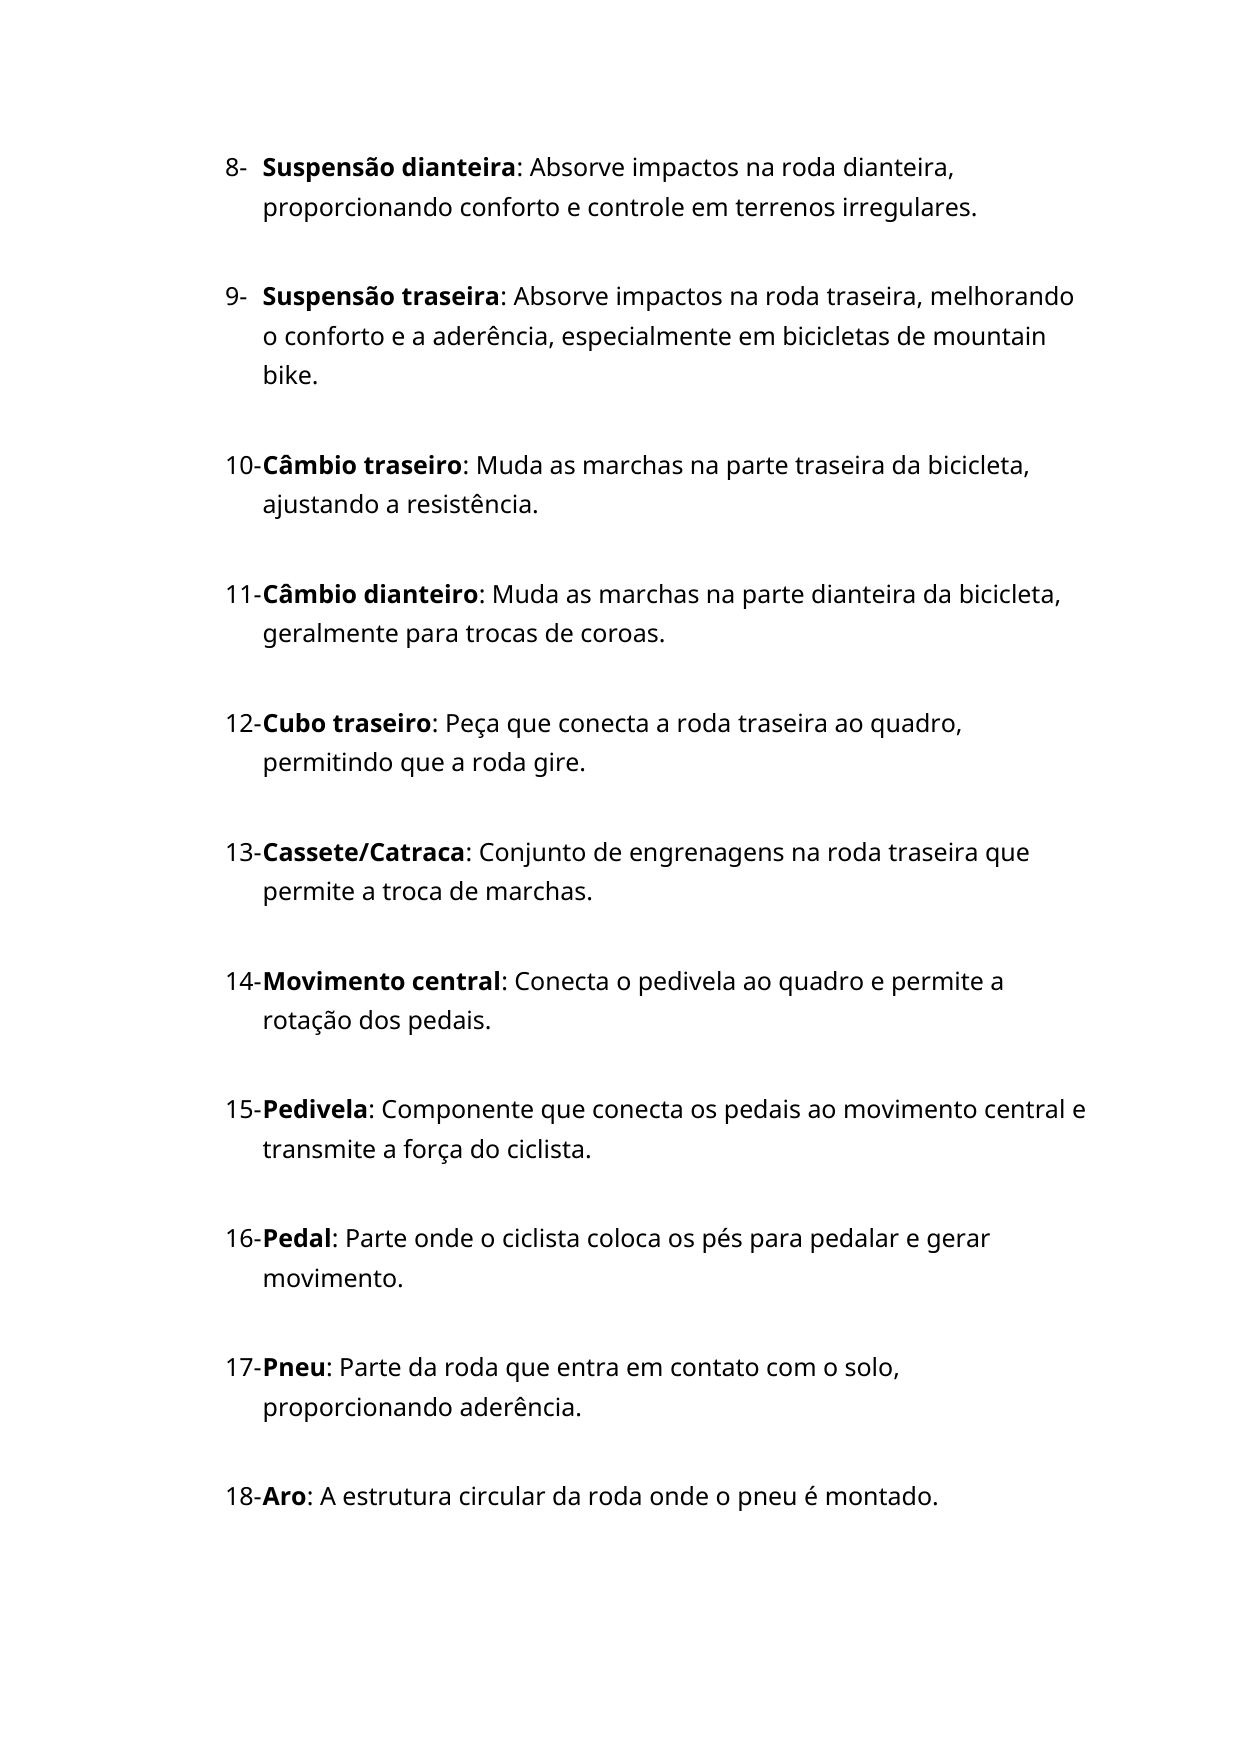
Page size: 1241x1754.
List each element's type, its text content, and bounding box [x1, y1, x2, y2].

list Pneu: Parte da roda que entra em contato com o solo, proporcionando aderência. [225, 1350, 1090, 1424]
list Suspensão dianteira: Absorve impactos na roda dianteira, proporcionando conforto e controle em terrenos irregulares. [225, 150, 1090, 223]
list Movimento central: Conecta o pedivela ao quadro e permite a rotação dos pedais. [225, 963, 1090, 1037]
list Pedivela: Componente que conecta os pedais ao movimento central e transmite a força do ciclista. [225, 1092, 1090, 1166]
list Pedal: Parte onde o ciclista coloca os pés para pedalar e gerar movimento. [225, 1221, 1090, 1295]
list Câmbio traseiro: Muda as marchas na parte traseira da bicicleta, ajustando a resistência. [225, 447, 1090, 521]
list Suspensão traseira: Absorve impactos na roda traseira, melhorando o conforto e a aderência, especialmente em bicicletas de mountain bike. [225, 279, 1090, 392]
list Cassete/Catraca: Conjunto de engrenagens na roda traseira que permite a troca de marchas. [225, 834, 1090, 908]
list Câmbio dianteiro: Muda as marchas na parte dianteira da bicicleta, geralmente para trocas de coroas. [225, 576, 1090, 650]
list Aro: A estrutura circular da roda onde o pneu é montado. [225, 1479, 1090, 1513]
list Cubo traseiro: Peça que conecta a roda traseira ao quadro, permitindo que a roda gire. [225, 705, 1090, 779]
